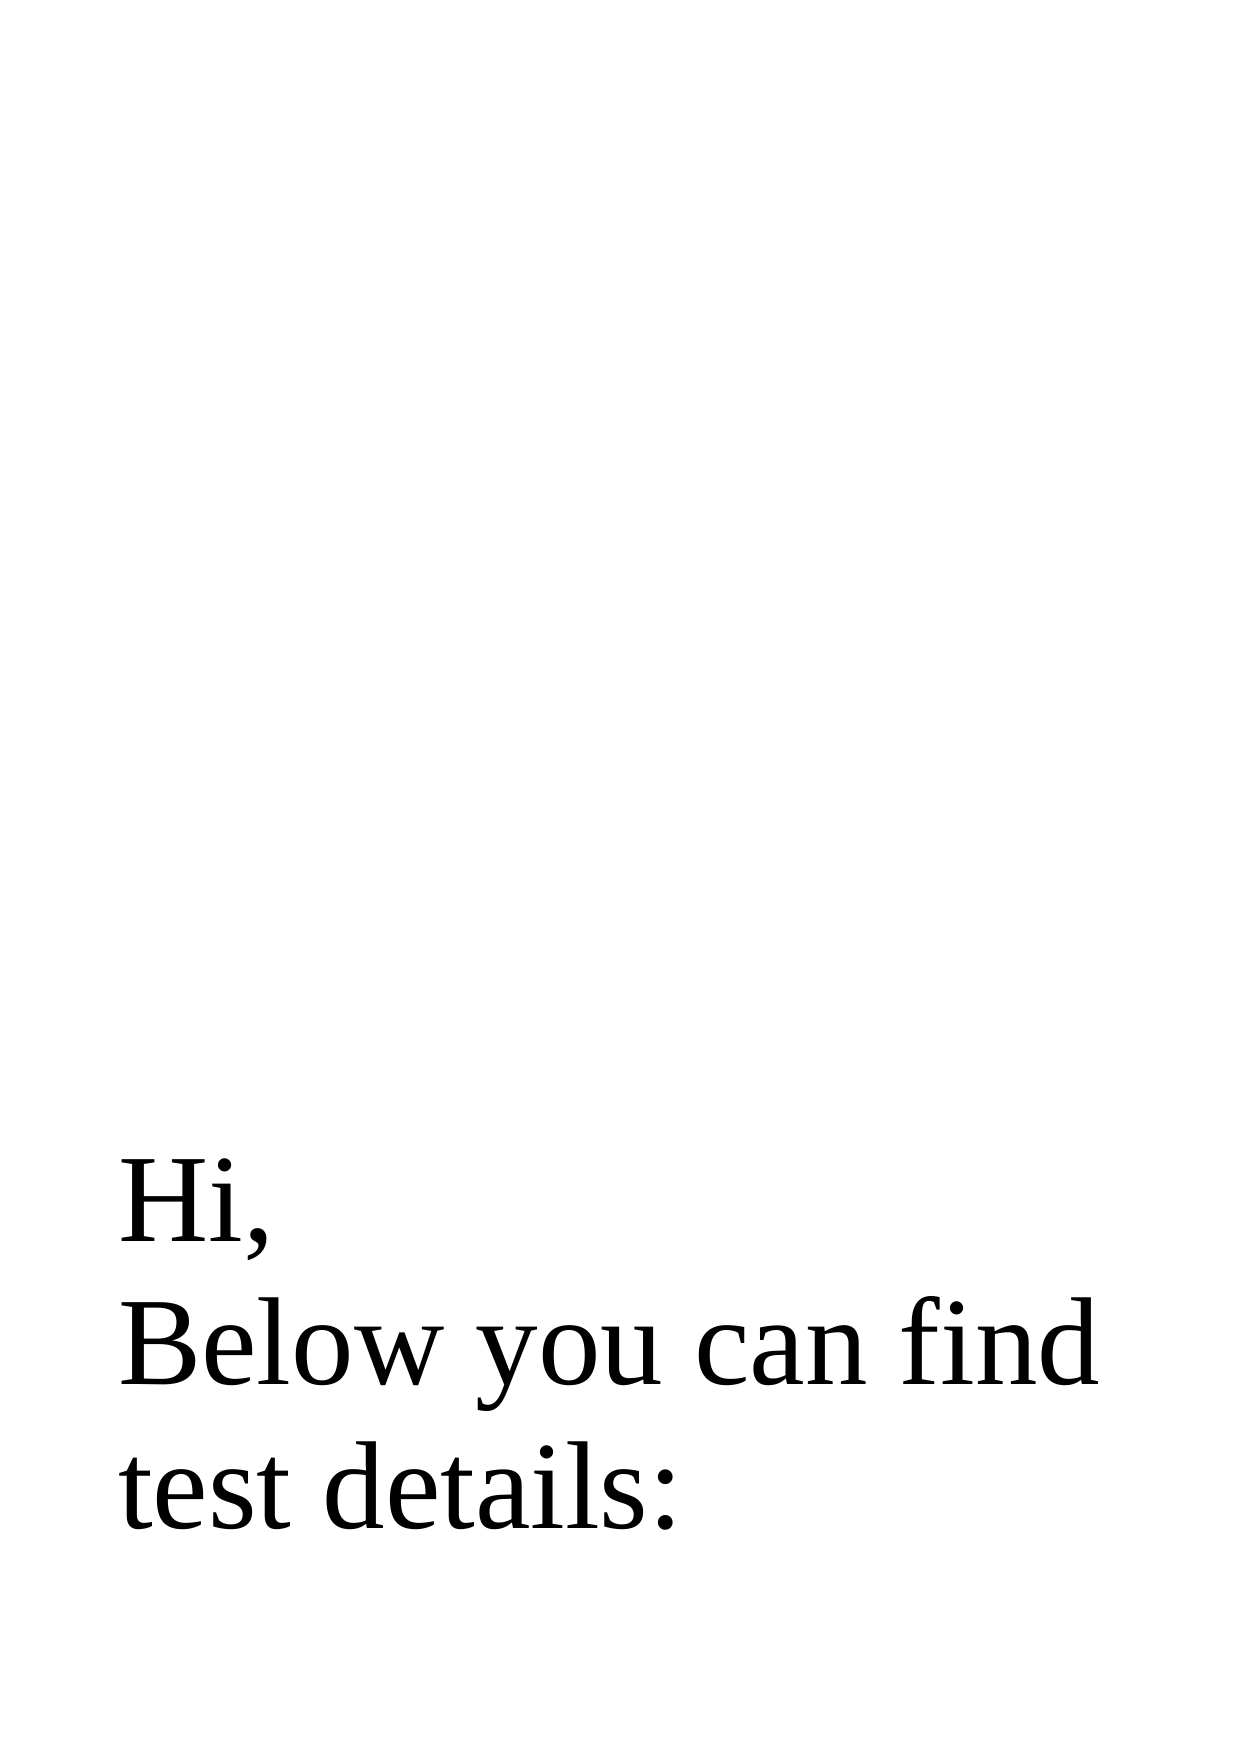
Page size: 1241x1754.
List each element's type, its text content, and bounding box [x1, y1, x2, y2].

text Hi, [118, 1124, 1122, 1268]
text Below you can find test details: [118, 1268, 1122, 1556]
